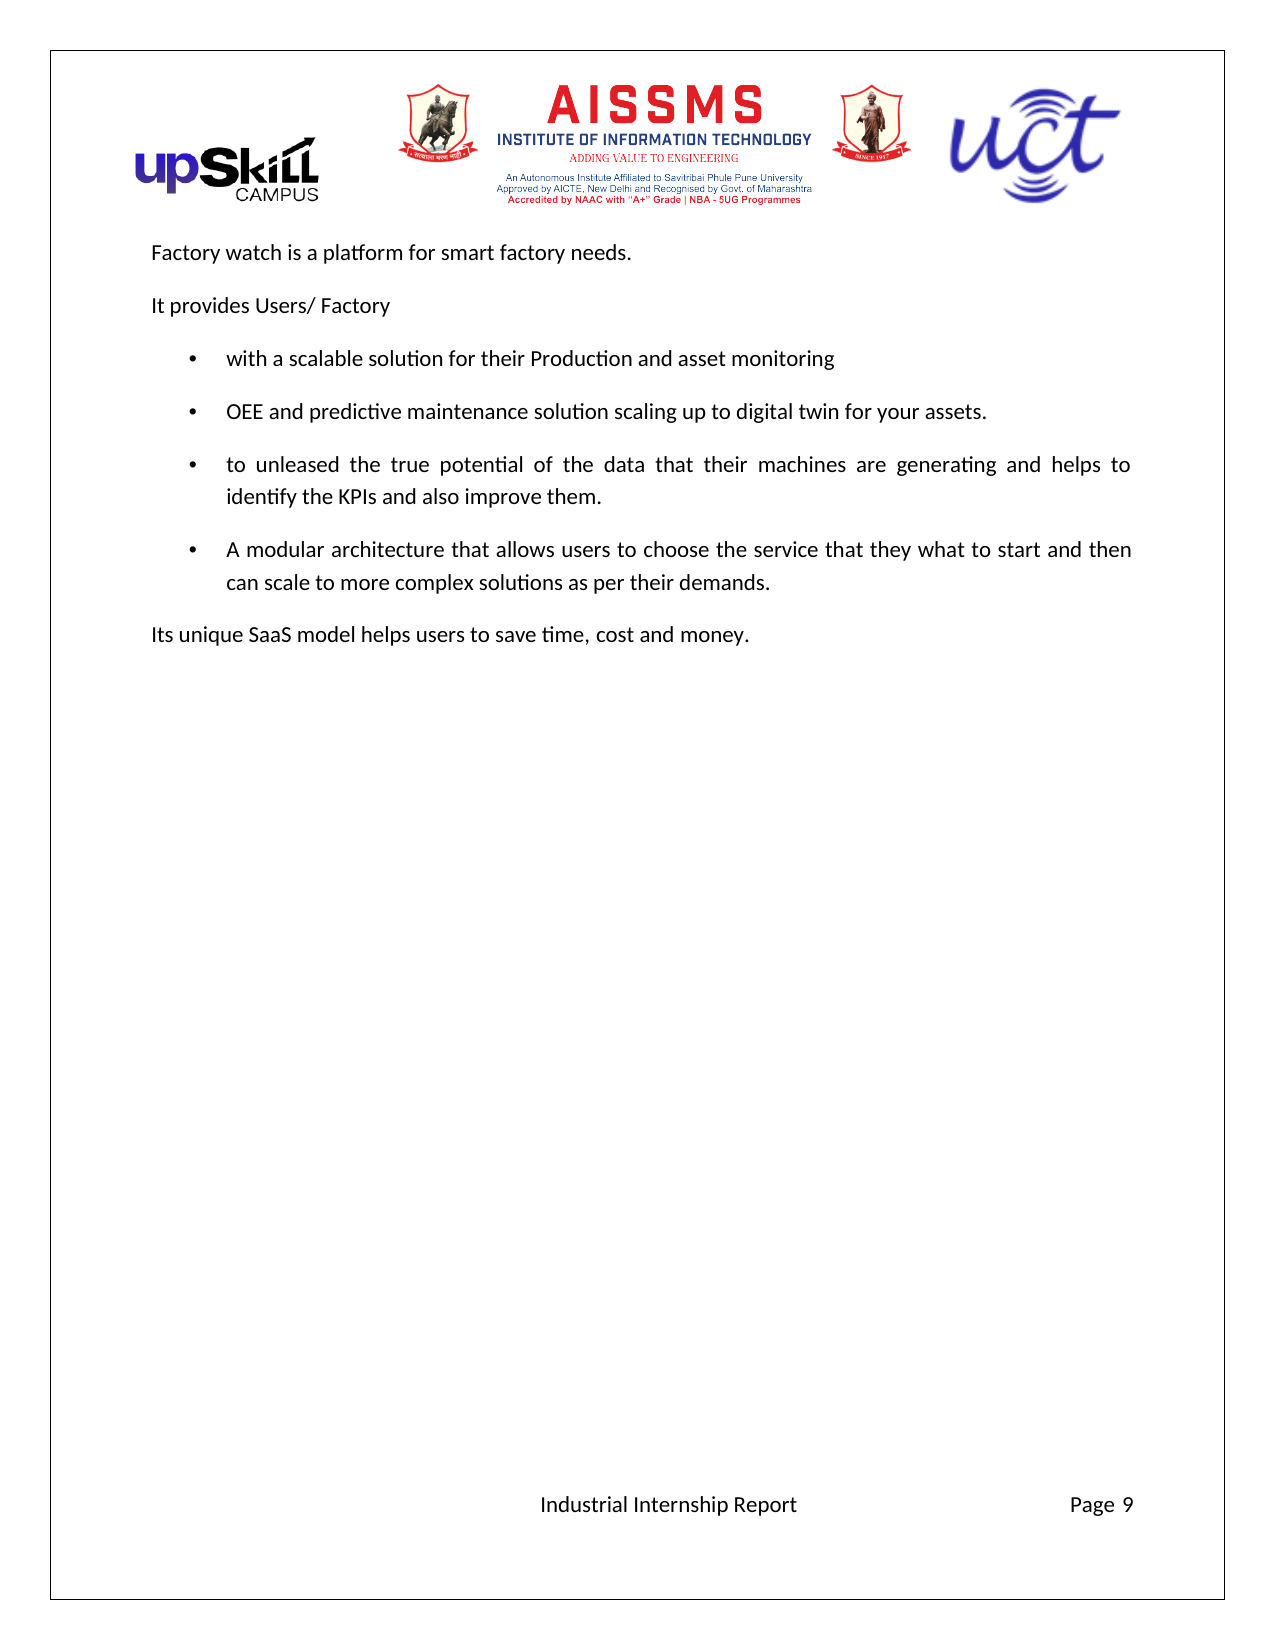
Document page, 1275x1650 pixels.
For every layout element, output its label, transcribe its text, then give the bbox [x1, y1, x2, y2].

text Its unique SaaS model helps users to save time, cost and money. [151, 621, 1133, 649]
text Factory watch is a platform for smart factory needs. [151, 238, 1133, 266]
list OEE and predictive maintenance solution scaling up to digital twin for your assets. [188, 397, 1133, 425]
list with a scalable solution for their Production and asset monitoring [188, 344, 1133, 372]
list A modular architecture that allows users to choose the service that they what to start and then can scale to more complex solutions as per their demands. [188, 535, 1133, 596]
picture [947, 79, 1127, 205]
picture [391, 79, 915, 205]
picture [104, 124, 350, 205]
text It provides Users/ Factory [151, 291, 1133, 319]
list to unleased the true potential of the data that their machines are generating and helps to identify the KPIs and also improve them. [188, 450, 1133, 510]
